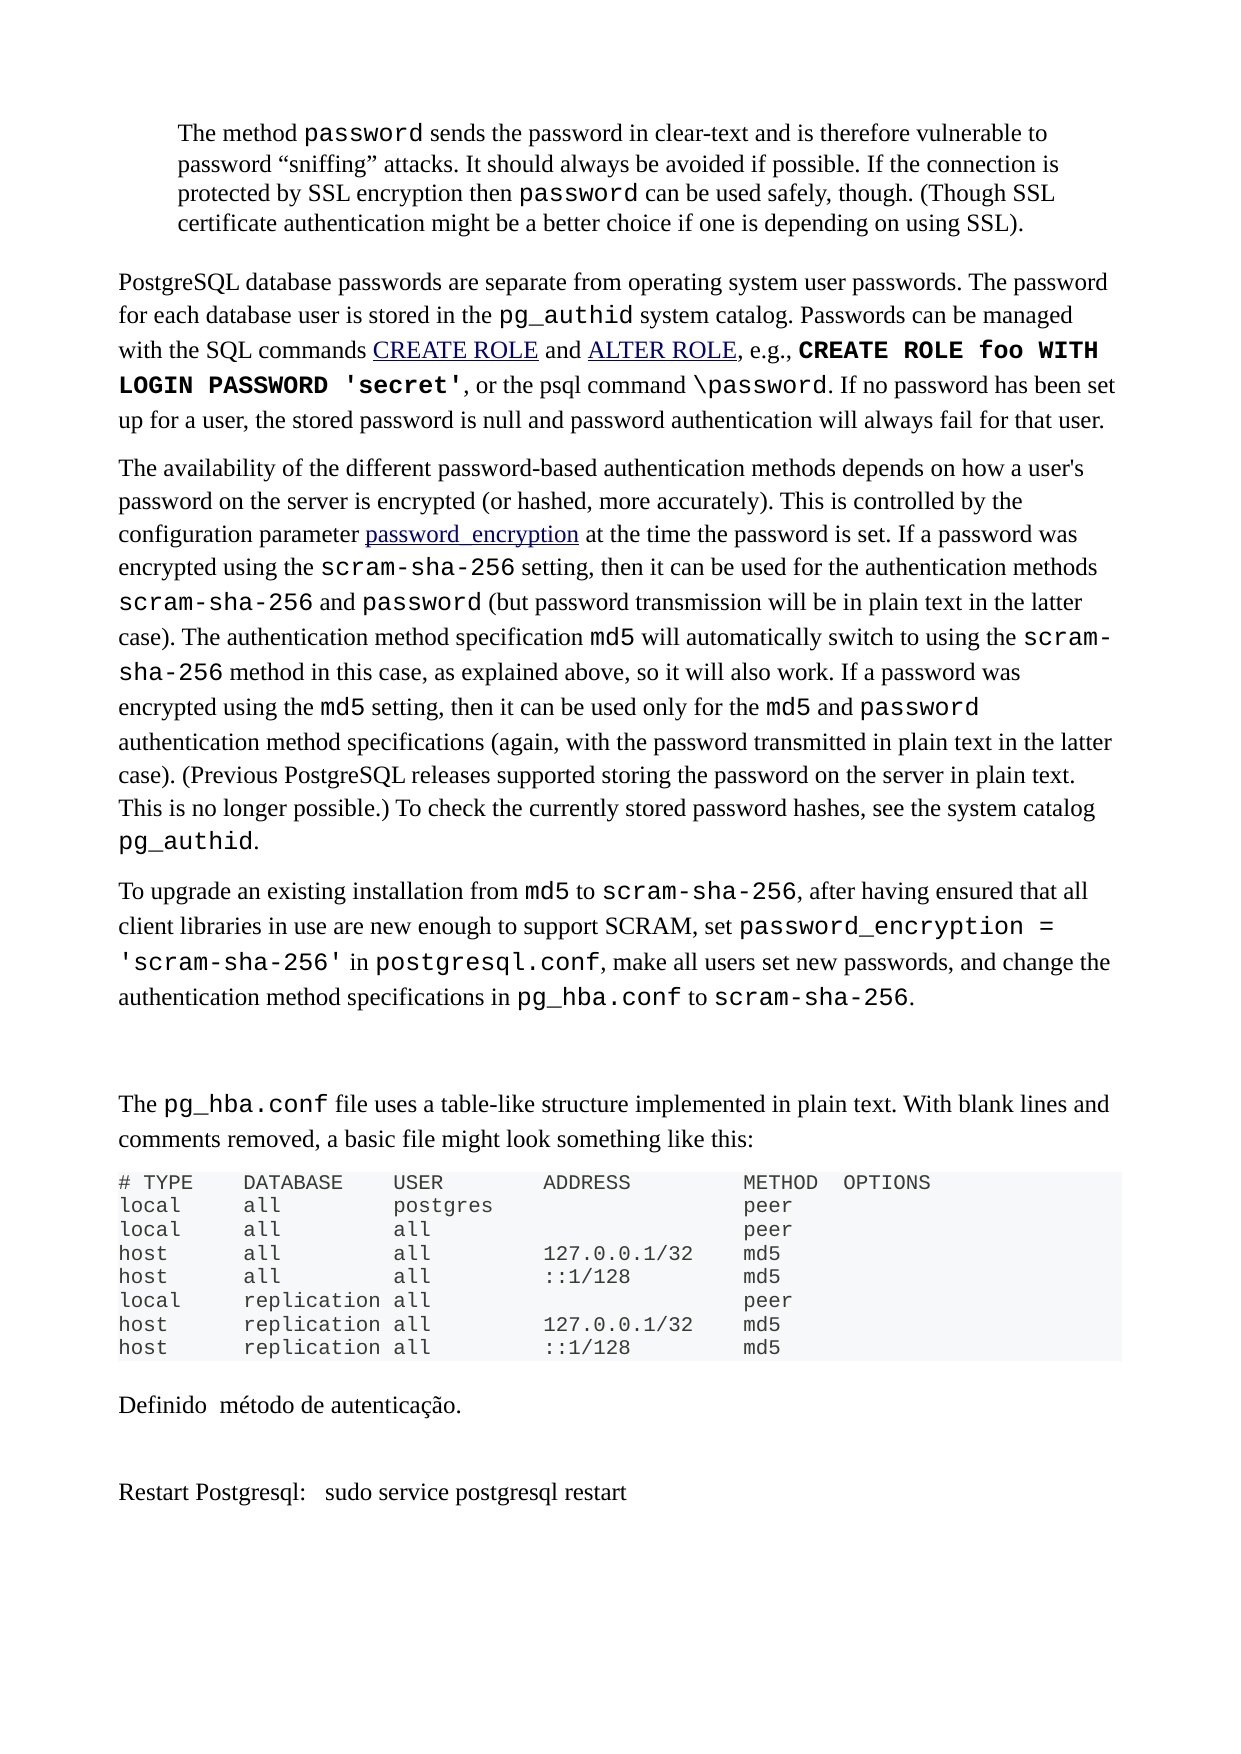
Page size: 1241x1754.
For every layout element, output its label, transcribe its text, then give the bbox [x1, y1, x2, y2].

text host replication all ::1/128 md5 [118, 1337, 1122, 1361]
text To upgrade an existing installation from md5 to scram-sha-256, after having ensured that all client libraries in use are new enough to support SCRAM, set password_encryption = 'scram-sha-256' in postgresql.conf, make all users set new passwords, and change the authentication method specifications in pg_hba.conf to scram-sha-256. [118, 876, 1122, 1012]
text # TYPE DATABASE USER ADDRESS METHOD OPTIONS [118, 1172, 1122, 1196]
text Definido método de autenticação. [118, 1391, 1122, 1419]
text PostgreSQL database passwords are separate from operating system user passwords. The password for each database user is stored in the pg_authid system catalog. Passwords can be managed with the SQL commands CREATE ROLE and ALTER ROLE, e.g., CREATE ROLE foo WITH LOGIN PASSWORD 'secret', or the psql command \password. If no password has been set up for a user, the stored password is null and password authentication will always fail for that user. [118, 267, 1122, 434]
list The method password sends the password in clear-text and is therefore vulnerable to password “sniffing” attacks. It should always be avoided if possible. If the connection is protected by SSL encryption then password can be used safely, though. (Though SSL certificate authentication might be a better choice if one is depending on using SSL). [177, 118, 1122, 237]
text Restart Postgresql: sudo service postgresql restart [118, 1477, 1122, 1506]
text The pg_hba.conf file uses a table-like structure implemented in plain text. With blank lines and comments removed, a basic file might look something like this: [118, 1089, 1122, 1153]
text local replication all peer [118, 1290, 1122, 1314]
text The availability of the different password-based authentication methods depends on how a user's password on the server is encrypted (or hashed, more accurately). This is controlled by the configuration parameter password_encryption at the time the password is set. If a password was encrypted using the scram-sha-256 setting, then it can be used for the authentication methods scram-sha-256 and password (but password transmission will be in plain text in the latter case). The authentication method specification md5 will automatically switch to using the scram-sha-256 method in this case, as explained above, so it will also work. If a password was encrypted using the md5 setting, then it can be used only for the md5 and password authentication method specifications (again, with the password transmitted in plain text in the latter case). (Previous PostgreSQL releases supported storing the password on the server in plain text. This is no longer possible.) To check the currently stored password hashes, see the system catalog pg_authid. [118, 453, 1122, 857]
text local all all peer [118, 1219, 1122, 1243]
text host all all ::1/128 md5 [118, 1266, 1122, 1290]
text host all all 127.0.0.1/32 md5 [118, 1243, 1122, 1266]
text local all postgres peer [118, 1196, 1122, 1219]
text host replication all 127.0.0.1/32 md5 [118, 1314, 1122, 1337]
